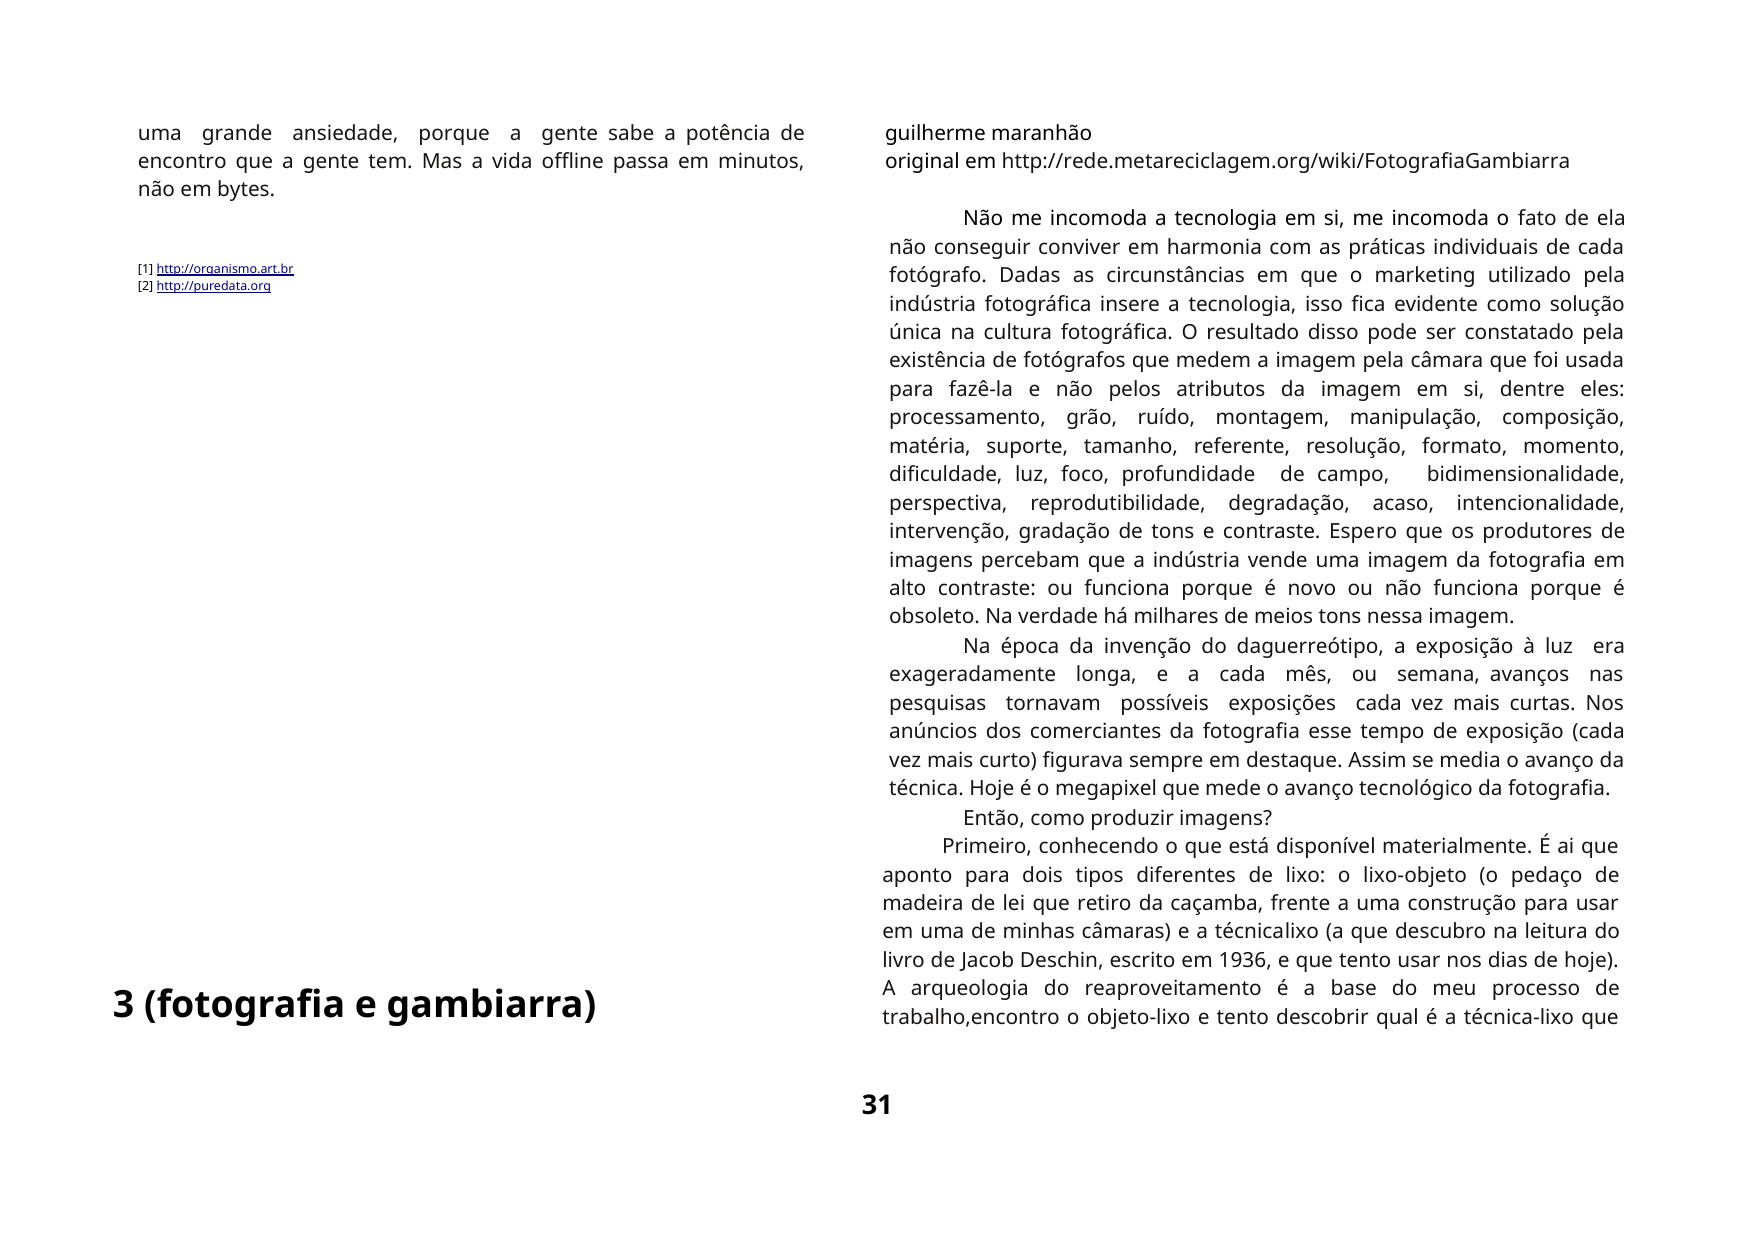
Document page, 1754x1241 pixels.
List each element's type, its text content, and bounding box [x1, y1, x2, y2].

text Então, como produzir imagens? [889, 803, 1626, 831]
text uma grande ansiedade, porque a gente sabe a potência de encontro que a gente tem. Mas a vida offline passa em minutos, não em bytes. [138, 118, 806, 203]
text [2] http://puredata.org [138, 277, 806, 294]
text original em http://rede.metareciclagem.org/wiki/FotografiaGambiarra [885, 147, 1628, 175]
text Na época da invenção do daguerreótipo, a exposição à luz era exageradamente longa, e a cada mês, ou semana, avanços nas pesquisas tornavam possíveis exposições cada vez mais curtas. Nos anúncios dos comerciantes da fotografia esse tempo de exposição (cada vez mais curto) figurava sempre em destaque. Assim se media o avanço da técnica. Hoje é o megapixel que mede o avanço tecnológico da fotografia. [889, 631, 1626, 802]
text guilherme maranhão [885, 118, 1628, 147]
text 3 (fotografia e gambiarra) [113, 977, 840, 1028]
text Primeiro, conhecendo o que está disponível materialmente. É ai que aponto para dois tipos diferentes de lixo: o lixo-objeto (o pedaço de madeira de lei que retiro da caçamba, frente a uma construção para usar em uma de minhas câmaras) e a técnica­lixo (a que descubro na leitura do livro de Jacob Deschin, escrito em 1936, e que tento usar nos dias de hoje). A arqueologia do reaproveitamento é a base do meu processo de trabalho,encontro o objeto-lixo e tento descobrir qual é a técnica-lixo que [882, 831, 1620, 1030]
text [1] http://organismo.art.br [138, 260, 806, 277]
text Não me incomoda a tecnologia em si, me incomoda o fato de ela não conseguir conviver em harmonia com as práticas individuais de cada fotógrafo. Dadas as circunstâncias em que o marketing utilizado pela indústria fotográfica insere a tecnologia, isso fica evidente como solução única na cultura fotográfica. O resultado disso pode ser constatado pela existência de fotógrafos que medem a imagem pela câmara que foi usada para fazê-la e não pelos atributos da imagem em si, dentre eles: processamento, grão, ruído, montagem, manipulação, composição, matéria, suporte, tamanho, referente, resolução, formato, momento, dificuldade, luz, foco, profundidade de campo, bidimensionalidade, perspectiva, reprodutibilidade, degradação, acaso, intencionalidade, intervenção, gradação de tons e contraste. Espero que os produtores de imagens percebam que a indústria vende uma imagem da fotografia em alto contraste: ou funciona porque é novo ou não funciona porque é obsoleto. Na verdade há milhares de meios tons nessa imagem. [889, 203, 1626, 630]
